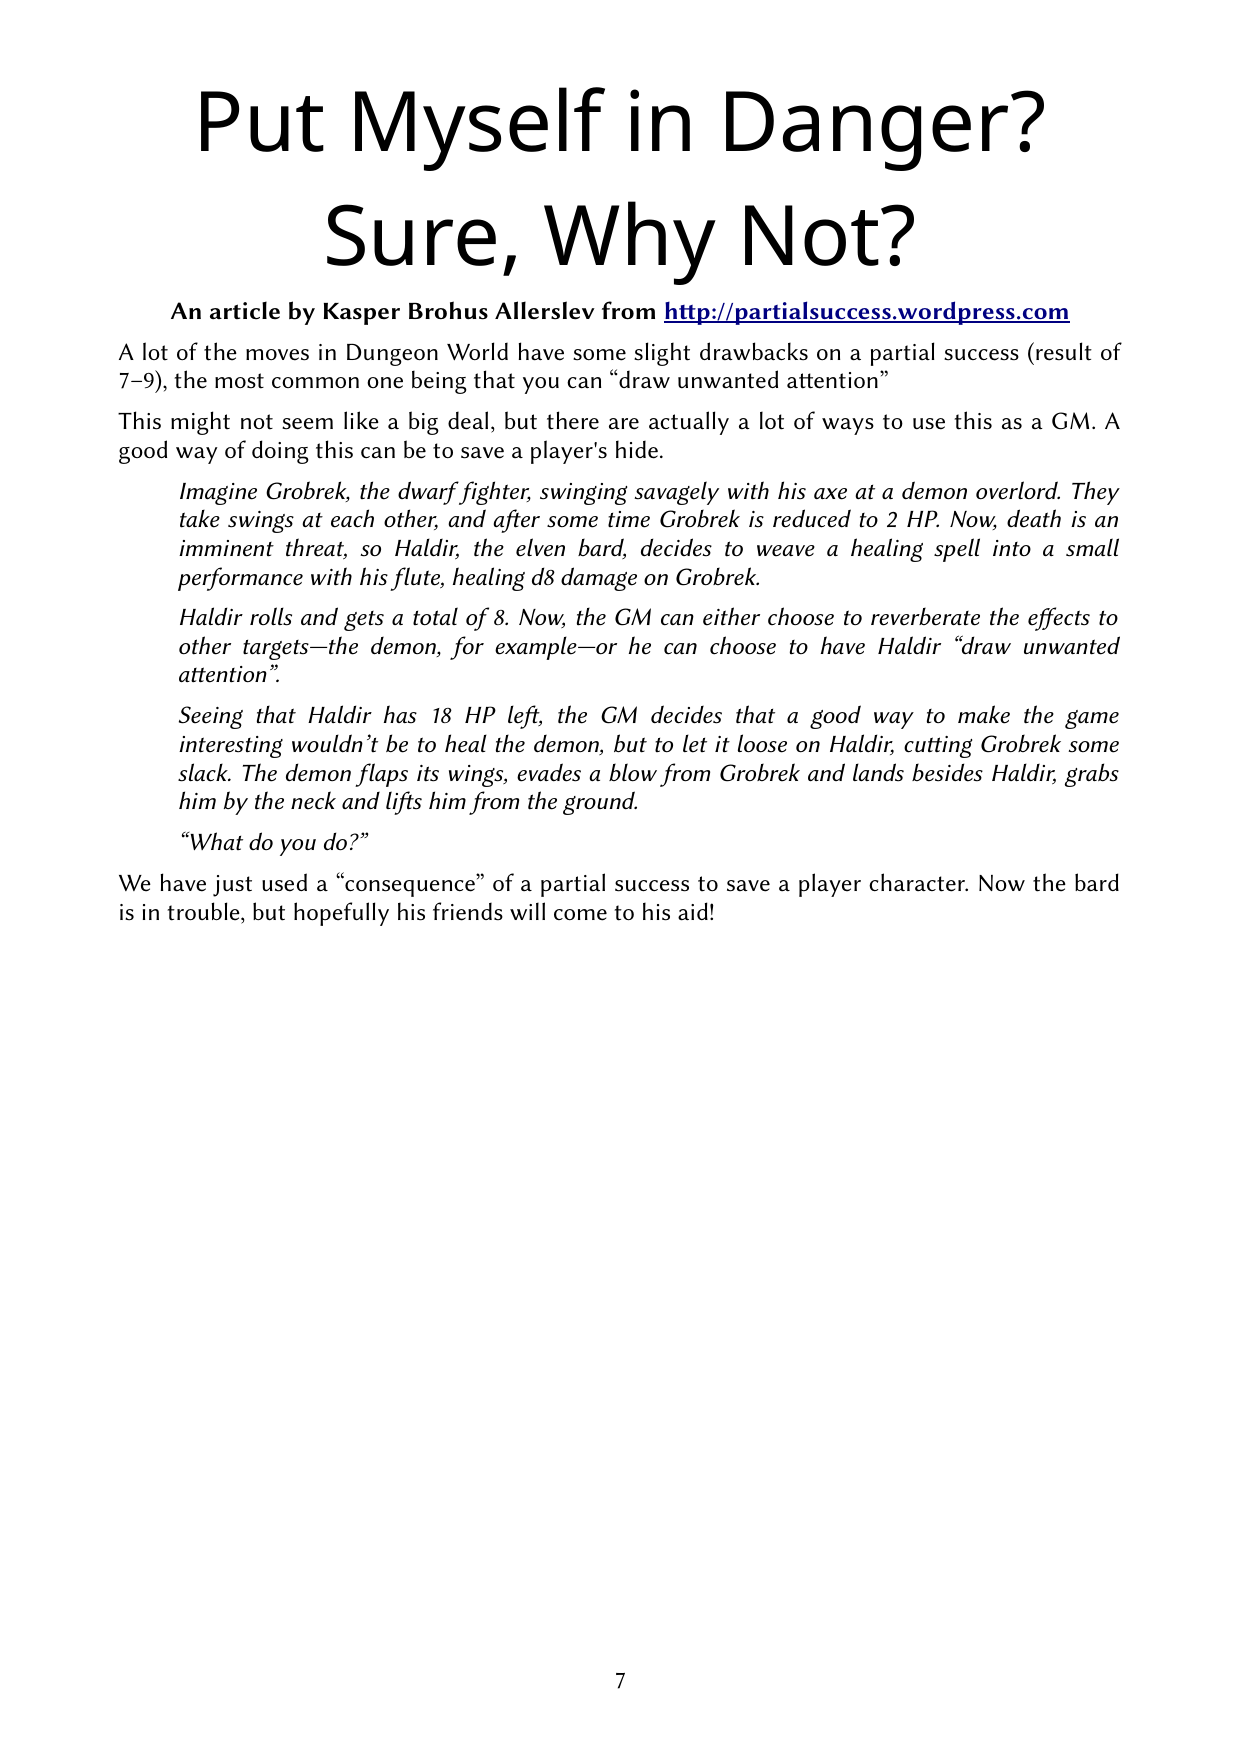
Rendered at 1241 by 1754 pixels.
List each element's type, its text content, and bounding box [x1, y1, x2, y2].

text A lot of the moves in Dungeon World have some slight drawbacks on a partial success (result of 7–9), the most common one being that you can “draw unwanted attention” [118, 338, 1122, 395]
text An article by Kasper Brohus Allerslev from http://partialsuccess.wordpress.com [118, 297, 1122, 325]
text We have just used a “consequence” of a partial success to save a player character. Now the bard is in trouble, but hopefully his friends will come to his aid! [118, 869, 1122, 926]
text This might not seem like a big deal, but there are actually a lot of ways to use this as a GM. A good way of doing this can be to save a player's hide. [118, 407, 1122, 464]
subtitle Put Myself in Danger? Sure, Why Not? [118, 63, 1122, 290]
text Haldir rolls and gets a total of 8. Now, the GM can either choose to reverberate the effects to other targets—the demon, for example—or he can choose to have Haldir “draw unwanted attention”. [177, 603, 1122, 689]
text “What do you do?” [177, 828, 1122, 857]
text Imagine Grobrek, the dwarf fighter, swinging savagely with his axe at a demon overlord. They take swings at each other, and after some time Grobrek is reduced to 2 HP. Now, death is an imminent threat, so Haldir, the elven bard, decides to weave a healing spell into a small performance with his flute, healing d8 damage on Grobrek. [177, 477, 1122, 591]
text Seeing that Haldir has 18 HP left, the GM decides that a good way to make the game interesting wouldn’t be to heal the demon, but to let it loose on Haldir, cutting Grobrek some slack. The demon flaps its wings, evades a blow from Grobrek and lands besides Haldir, grabs him by the neck and lifts him from the ground. [177, 701, 1122, 816]
